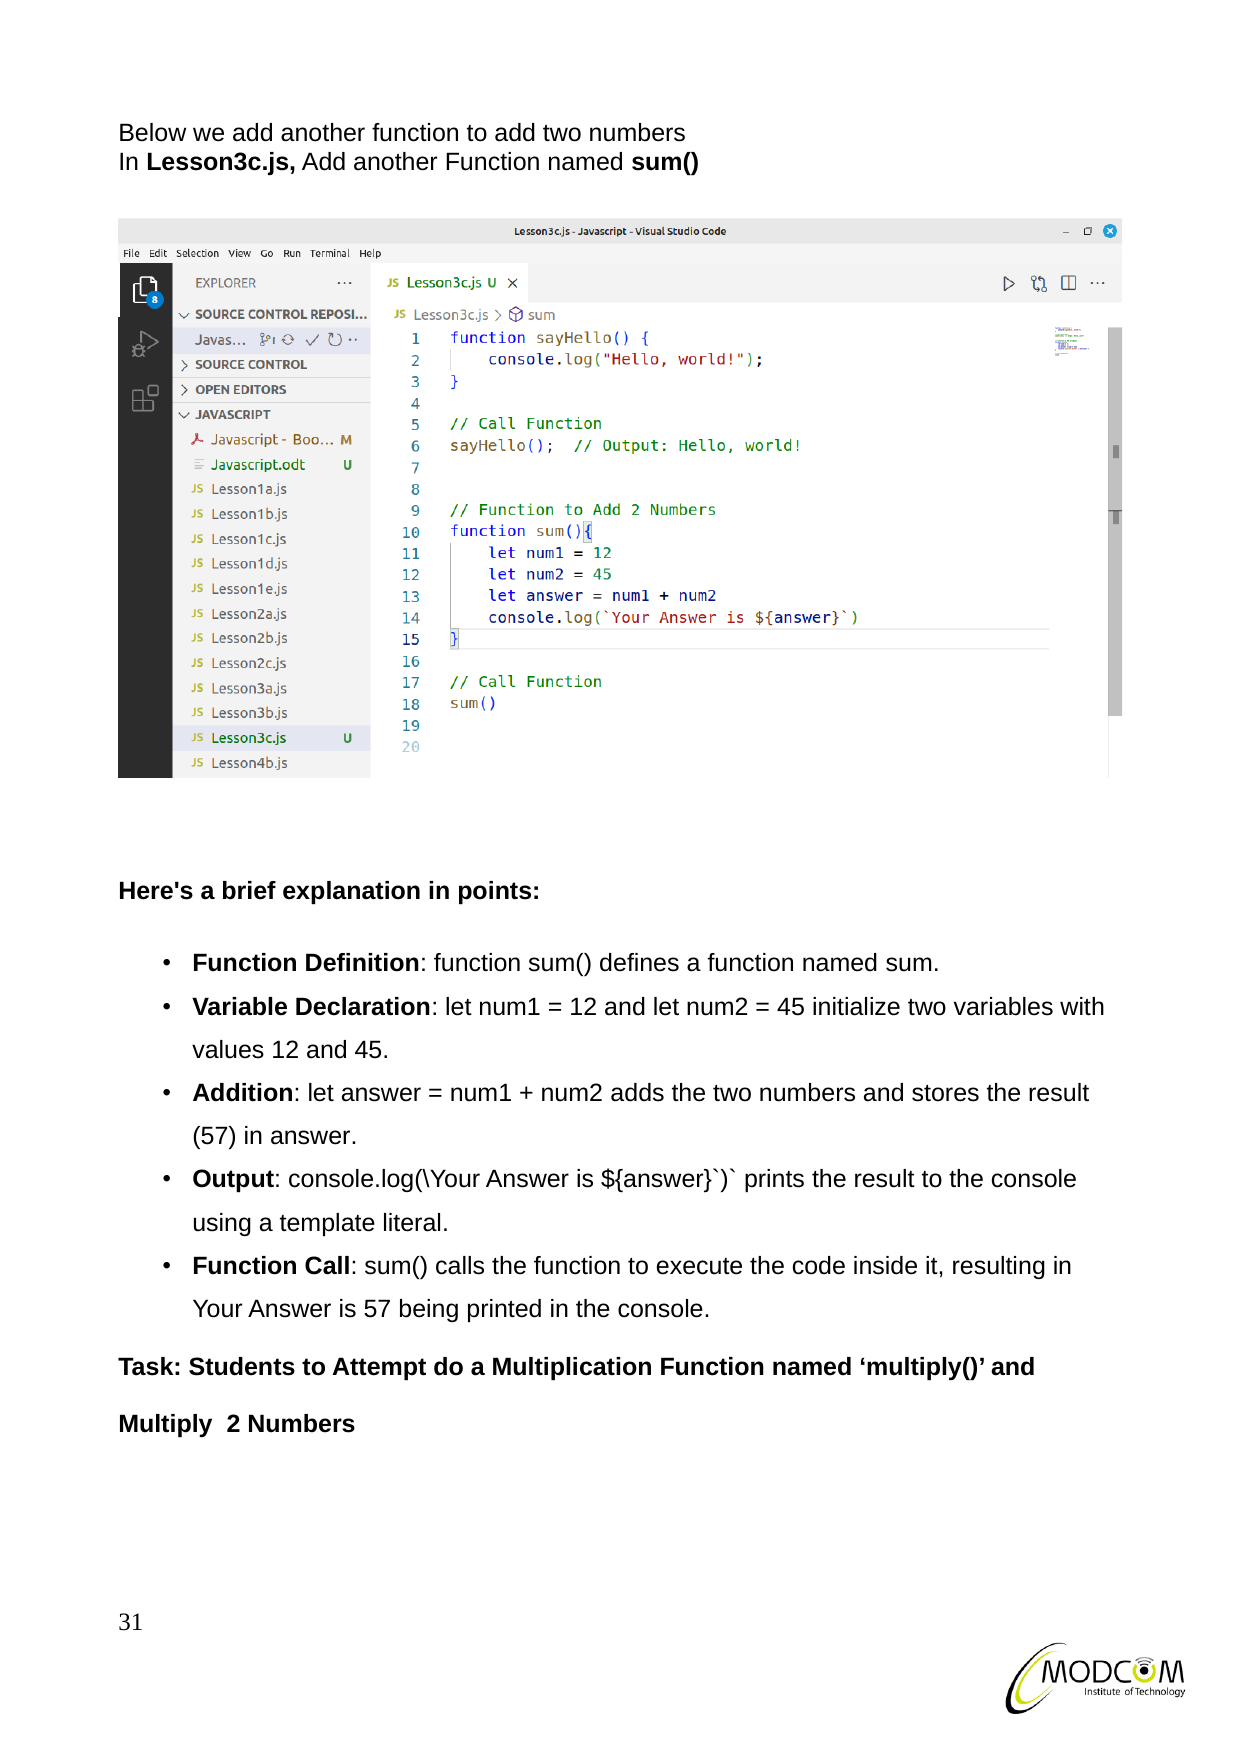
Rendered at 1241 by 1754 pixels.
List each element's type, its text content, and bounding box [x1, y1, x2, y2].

text Below we add another function to add two numbers [118, 118, 1122, 147]
list Variable Declaration: let num1 = 12 and let num2 = 45 initialize two variables with values 12 and 45. [162, 992, 1122, 1063]
text In Lesson3c.js, Add another Function named sum() [118, 147, 1122, 176]
picture [118, 218, 1123, 778]
list Function Definition: function sum() defines a function named sum. [162, 948, 1122, 977]
list Addition: let answer = num1 + num2 adds the two numbers and stores the result (57) in answer. [162, 1078, 1122, 1150]
text Here's a brief explanation in points: [118, 876, 1122, 905]
text Task: Students to Attempt do a Multiplication Function named ‘multiply()’ and Multiply 2 Numbers [118, 1352, 1122, 1438]
picture [997, 1626, 1191, 1718]
list Output: console.log(\Your Answer is ${answer}`)` prints the result to the console using a template literal. [162, 1164, 1122, 1236]
list Function Call: sum() calls the function to execute the code inside it, resulting in Your Answer is 57 being printed in the console. [162, 1251, 1122, 1323]
